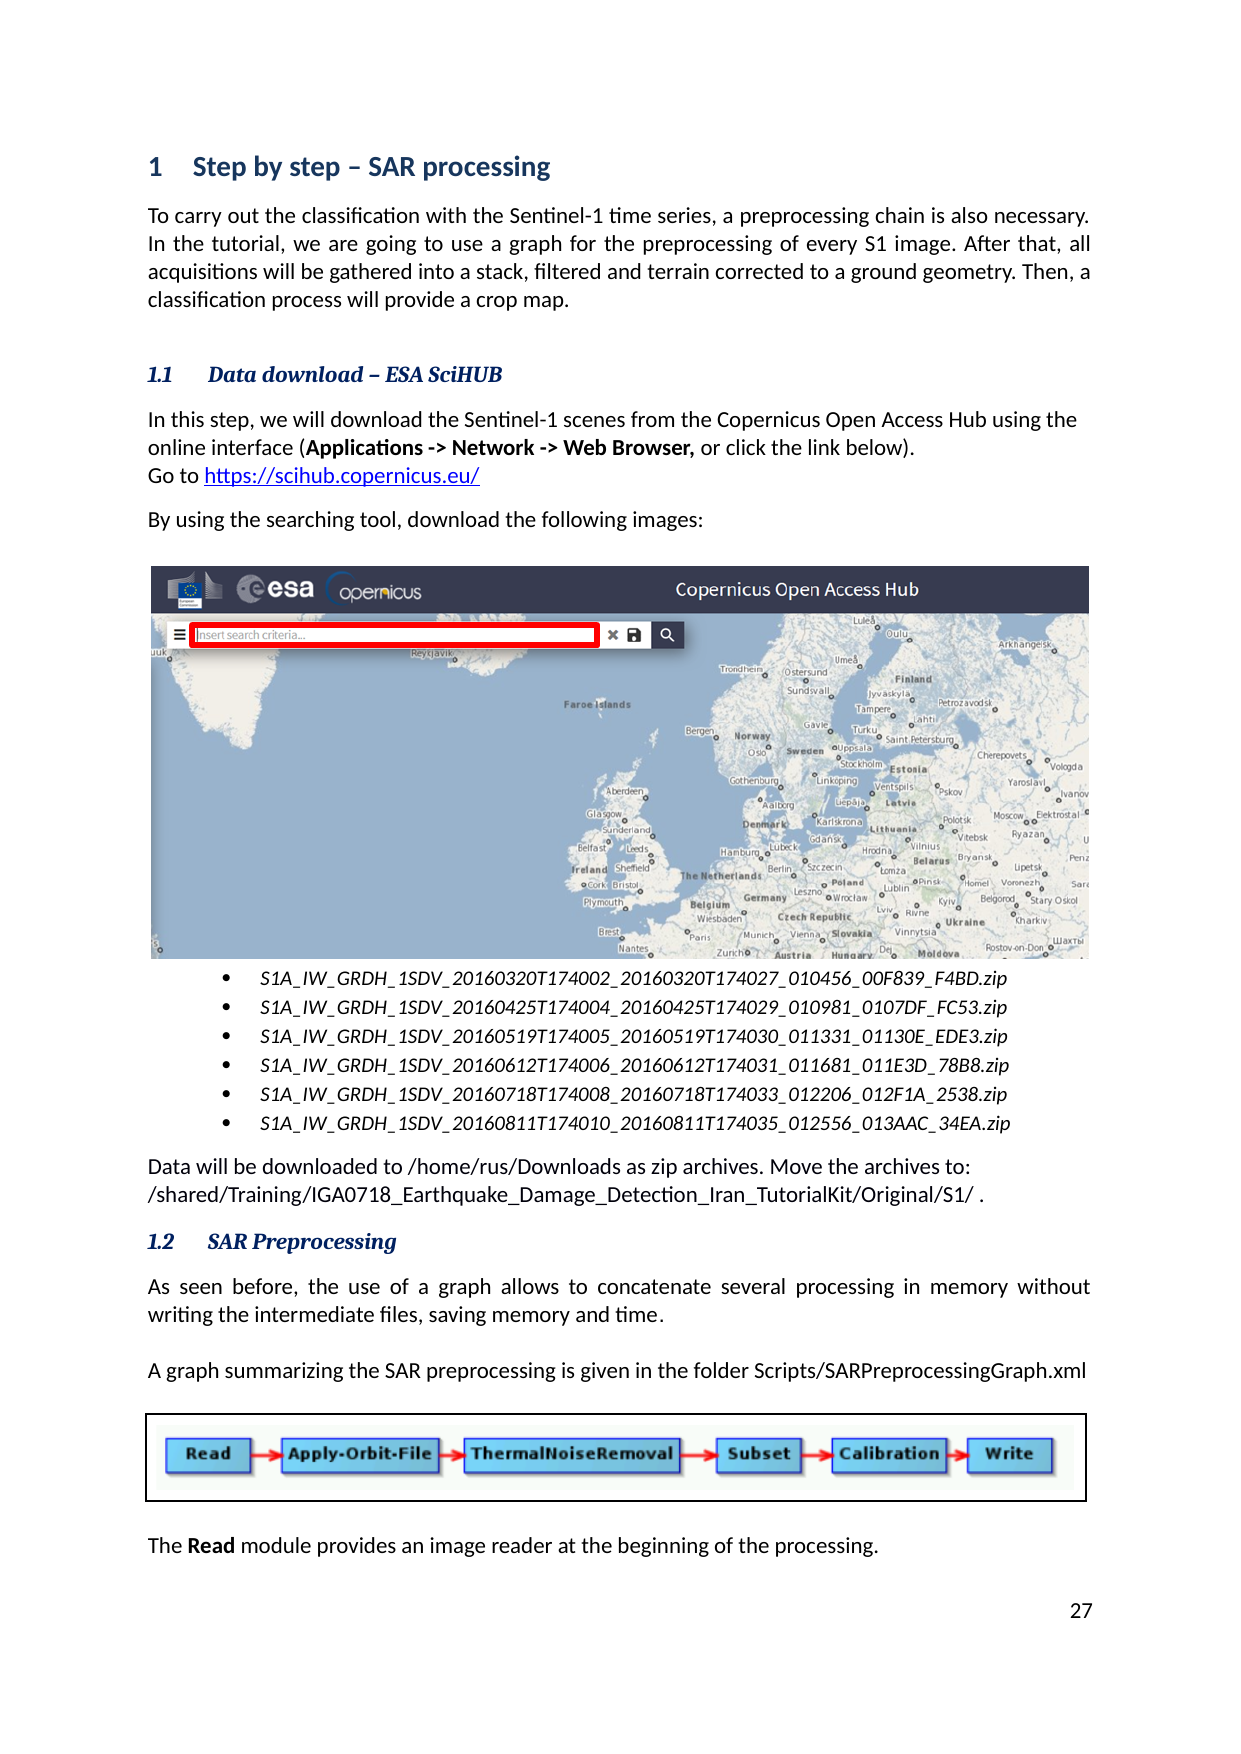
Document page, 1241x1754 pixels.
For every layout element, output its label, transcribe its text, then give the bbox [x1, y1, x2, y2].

list S1A_IW_GRDH_1SDV_20160718T174008_20160718T174033_012206_012F1A_2538.zip [223, 1081, 1093, 1107]
list S1A_IW_GRDH_1SDV_20160320T174002_20160320T174027_010456_00F839_F4BD.zip [223, 965, 1093, 990]
text A graph summarizing the SAR preprocessing is given in the folder Scripts/SARPreprocessingGraph.xml [148, 1357, 1093, 1384]
text To carry out the classification with the Sentinel-1 time series, a preprocessing chain is also necessary. In the tutorial, we are going to use a graph for the preprocessing of every S1 image. After that, all acquisitions will be gathered into a stack, filtered and terrain corrected to a ground geometry. Then, a classification process will provide a crop map. [148, 201, 1093, 313]
list S1A_IW_GRDH_1SDV_20160519T174005_20160519T174030_011331_01130E_EDE3.zip [223, 1023, 1093, 1048]
text The Read module provides an image reader at the beginning of the processing. [148, 1531, 1093, 1559]
list S1A_IW_GRDH_1SDV_20160612T174006_20160612T174031_011681_011E3D_78B8.zip [223, 1052, 1093, 1078]
text Go to https://scihub.copernicus.eu/ [148, 461, 1093, 489]
list S1A_IW_GRDH_1SDV_20160425T174004_20160425T174029_010981_0107DF_FC53.zip [223, 994, 1093, 1019]
text As seen before, the use of a graph allows to concatenate several processing in memory without writing the intermediate files, saving memory and time. [148, 1272, 1093, 1328]
table_header [147, 1415, 1085, 1500]
picture [156, 1425, 1074, 1490]
subtitle Step by step – SAR processing [148, 148, 1093, 183]
subtitle Data download – ESA SciHUB [148, 362, 1093, 388]
list S1A_IW_GRDH_1SDV_20160811T174010_20160811T174035_012556_013AAC_34EA.zip [223, 1111, 1093, 1136]
text In this step, we will download the Sentinel-1 scenes from the Copernicus Open Access Hub using the online interface (Applications -> Network -> Web Browser, or click the link below). [148, 405, 1093, 461]
text Data will be downloaded to /home/rus/Downloads as zip archives. Move the archives to: /shared/Training/IGA0718_Earthquake_Damage_Detection_Iran_TutorialKit/Original/S1/ . [148, 1152, 1093, 1208]
text By using the searching tool, download the following images: [148, 505, 1093, 533]
picture [147, 561, 1093, 964]
subtitle SAR Preprocessing [148, 1229, 1093, 1255]
